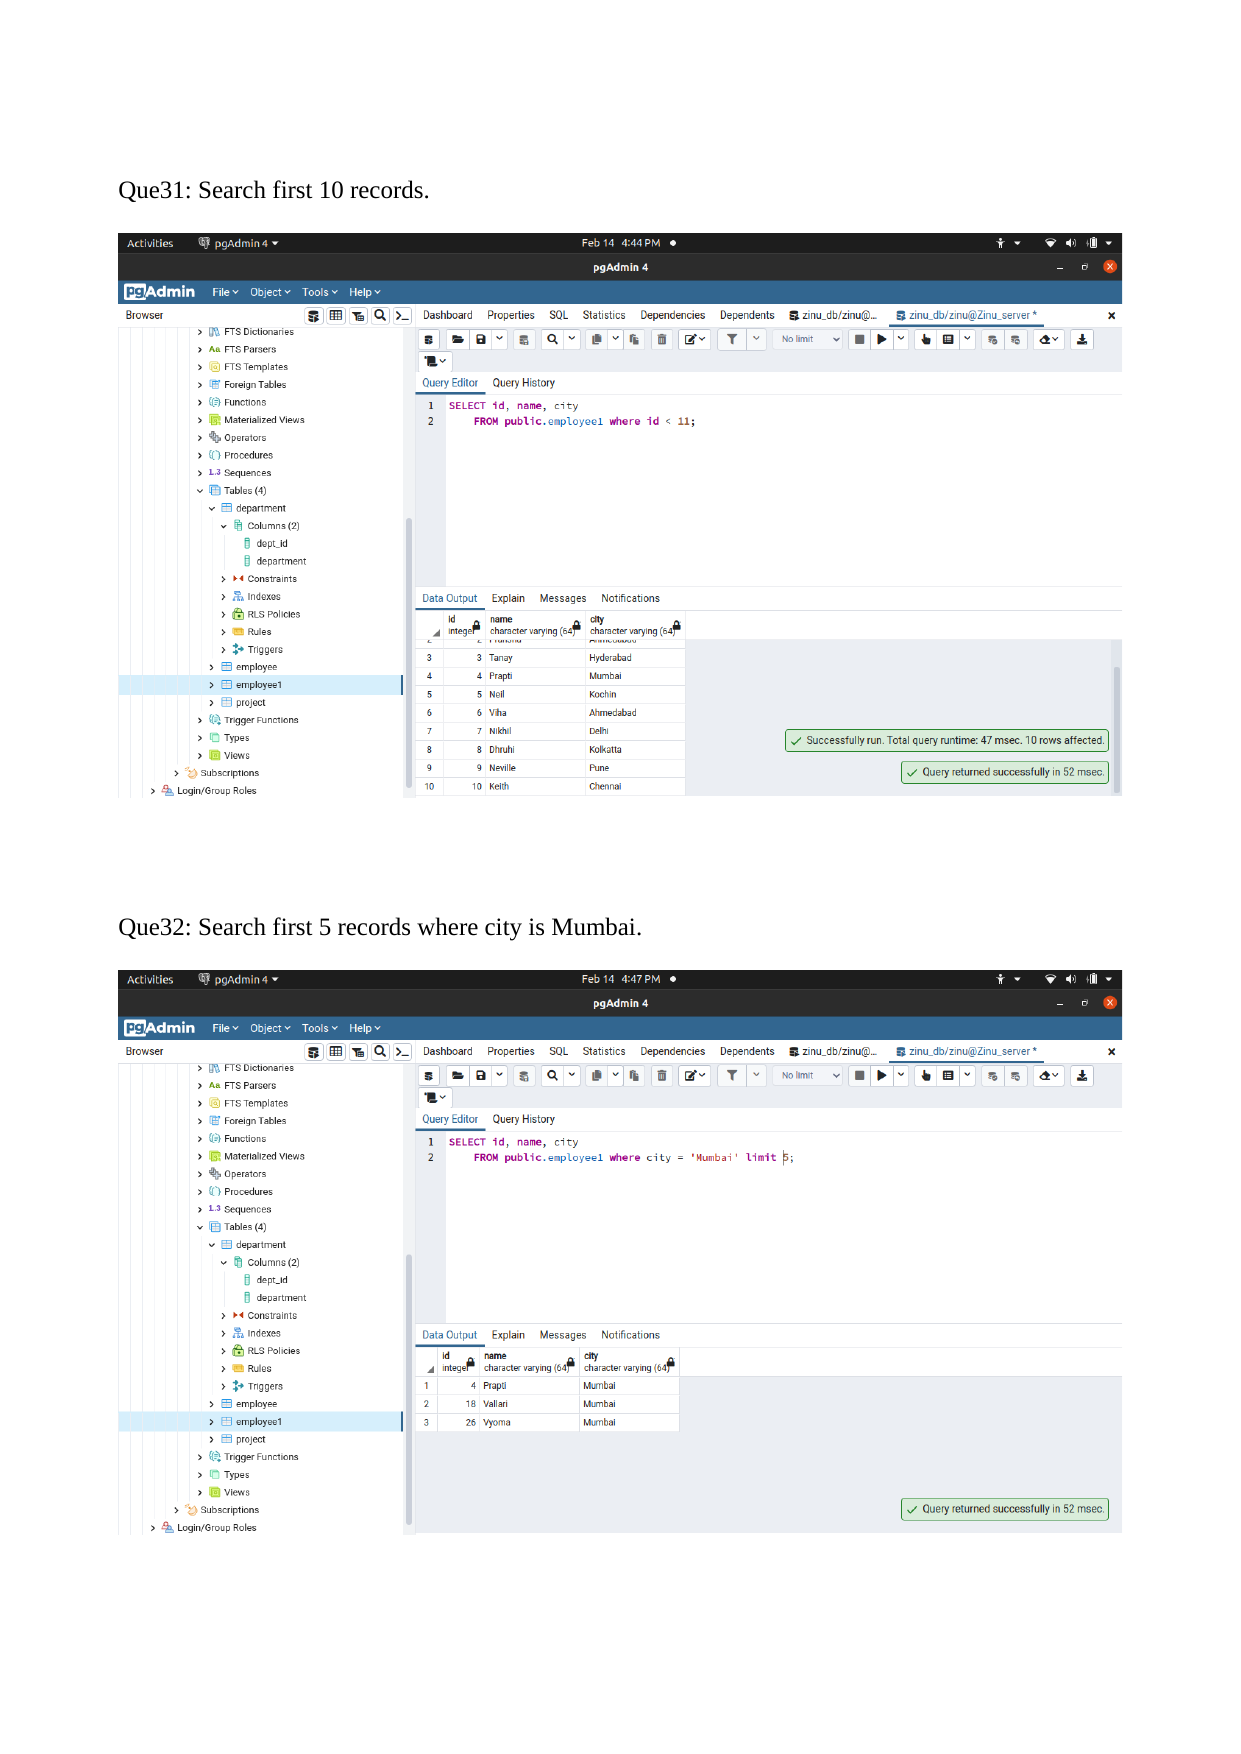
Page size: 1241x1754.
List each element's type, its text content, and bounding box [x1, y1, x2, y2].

text Que31: Search first 10 records. [118, 176, 1122, 204]
picture [118, 970, 1123, 1535]
picture [118, 233, 1123, 798]
text Que32: Search first 5 records where city is Mumbai. [118, 912, 1122, 941]
